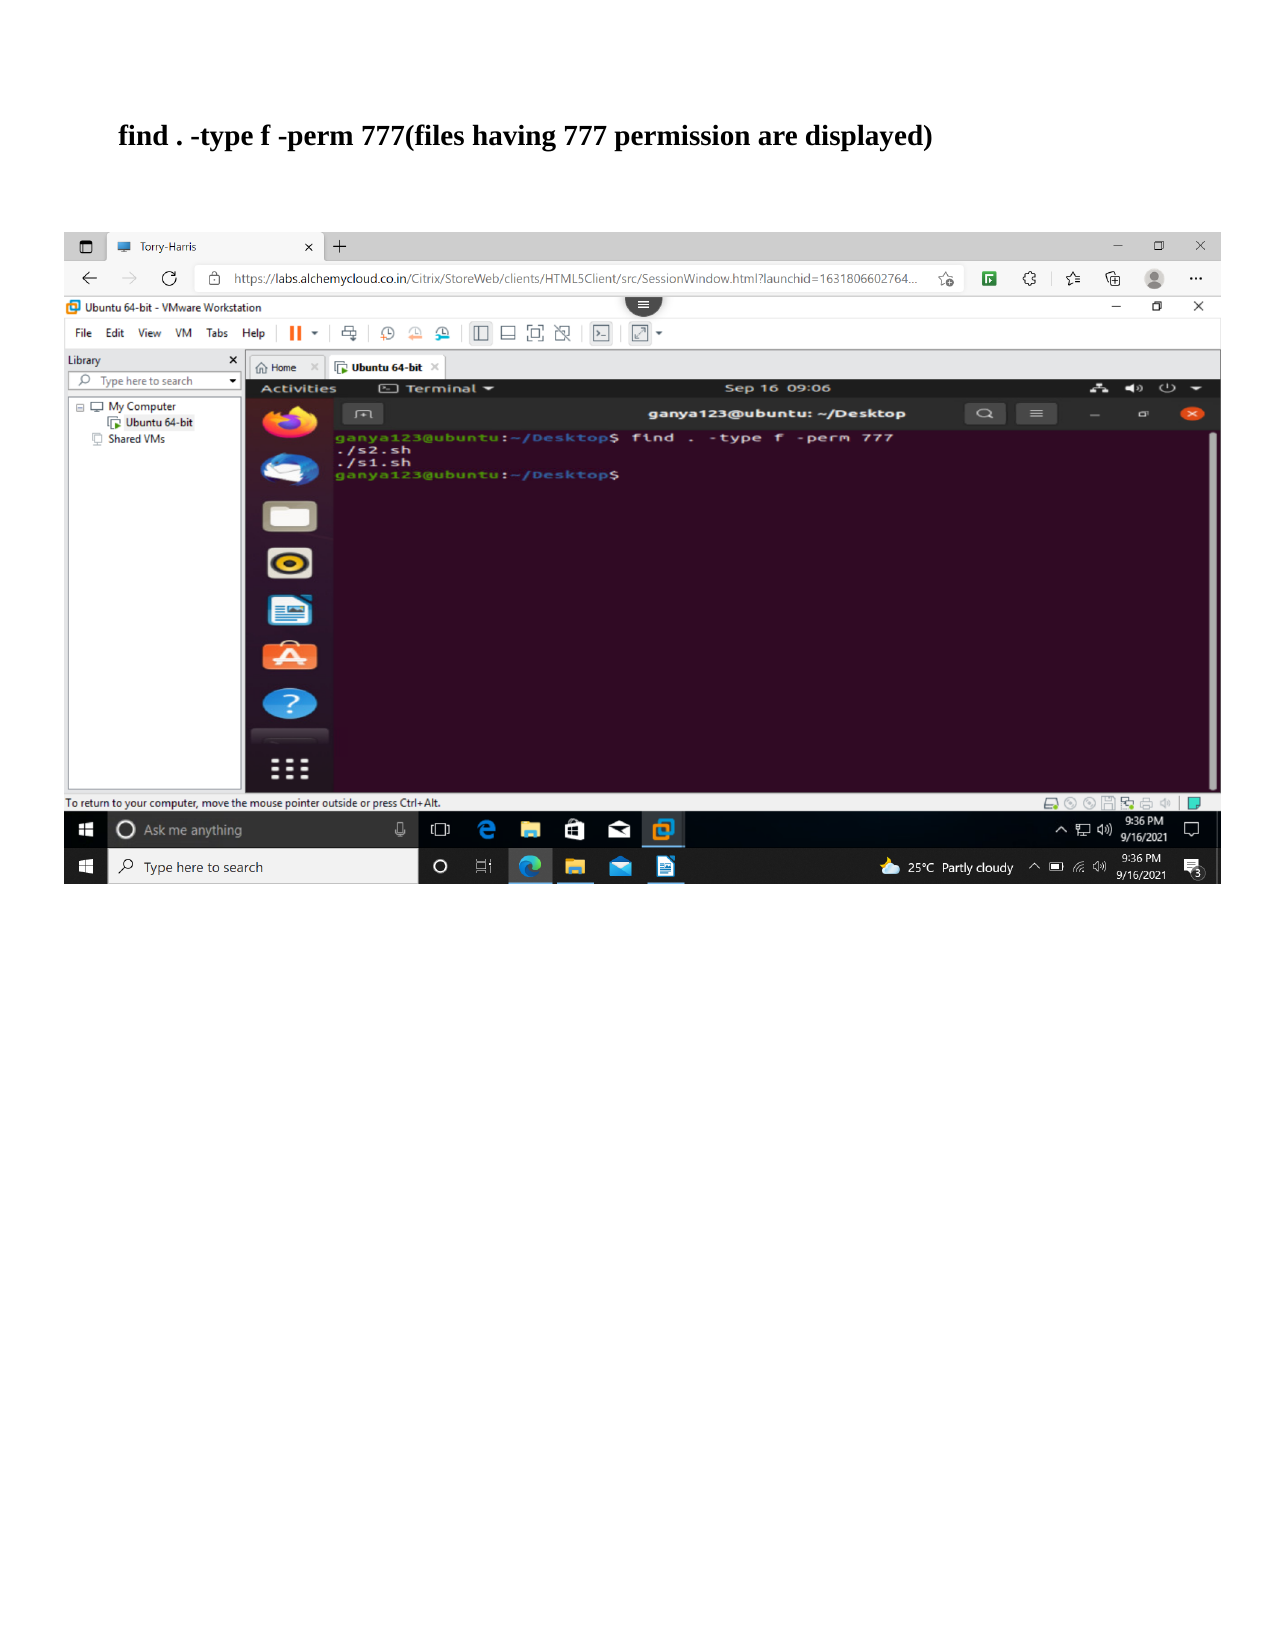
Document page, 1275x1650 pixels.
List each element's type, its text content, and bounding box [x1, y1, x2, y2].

text find . -type f -perm 777(files having 777 permission are displayed) [118, 118, 1157, 152]
picture [64, 232, 1221, 884]
